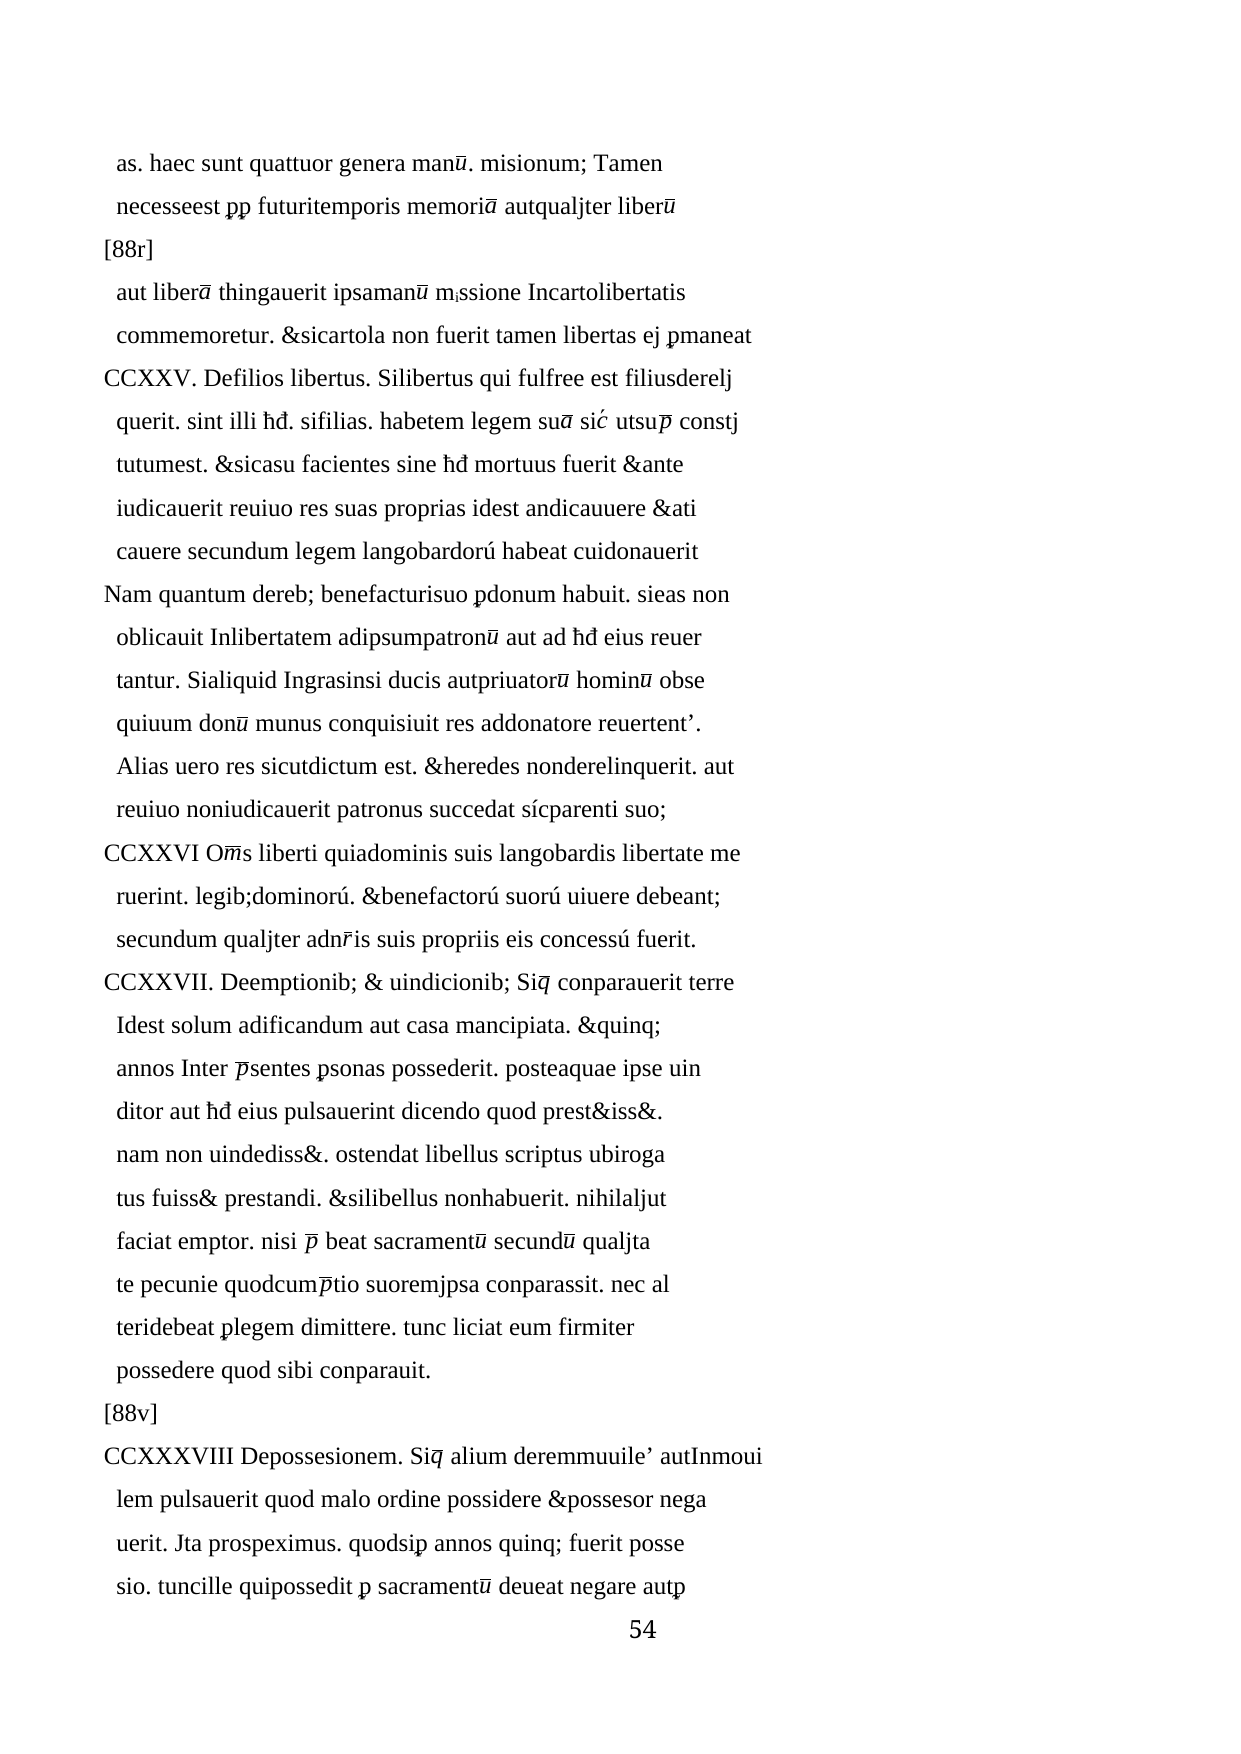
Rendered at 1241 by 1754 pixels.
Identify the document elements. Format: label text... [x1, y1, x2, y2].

text Alias uero res sicutdictum est. &heredes nonderelinquerit. aut [103, 751, 1211, 780]
text CCXXV. Defilios libertus. Silibertus qui fulfree est filiusderelj [103, 363, 1211, 392]
text ruerint. legib;dominorú. &benefactorú suorú uiuere debeant; [103, 881, 1211, 909]
text CCXXVI Os liberti quiadominis suis langobardis libertate me [103, 838, 1211, 866]
text CCXXVII. Deemptionib; & uindicionib; Si conparauerit terre [103, 967, 1211, 996]
text oblicauit Inlibertatem adipsumpatron aut ad ħđ eius reuer [103, 622, 1211, 651]
text as. haec sunt quattuor genera man. misionum; Tamen [103, 148, 1211, 176]
text commemoretur. &sicartola non fuerit tamen libertas ej ᵱmaneat [103, 320, 1211, 349]
text reuiuo noniudicauerit patronus succedat sícparenti suo; [103, 794, 1211, 823]
text faciat emptor. nisi beat sacrament secund qualjta [103, 1226, 1211, 1254]
text querit. sint illi ħđ. sifilias. habetem legem su si utsu constj [103, 406, 1211, 435]
text uerit. Jta prospeximus. quodsiᵱ annos quinq; fuerit posse [103, 1528, 1211, 1556]
text te pecunie quodcumtio suoremjpsa conparassit. nec al [103, 1269, 1211, 1298]
text [88r] [103, 234, 1211, 263]
text [88v] [103, 1398, 1211, 1427]
text nam non uindediss&. ostendat libellus scriptus ubiroga [103, 1139, 1211, 1168]
text Idest solum adificandum aut casa mancipiata. &quinq; [103, 1010, 1211, 1039]
text possedere quod sibi conparauit. [103, 1355, 1211, 1384]
text sio. tuncille quipossedit ᵱ sacrament deueat negare autᵱ [103, 1571, 1211, 1599]
text lem pulsauerit quod malo ordine possidere &possesor nega [103, 1484, 1211, 1513]
text Nam quantum dereb; benefacturisuo ᵱdonum habuit. sieas non [103, 579, 1211, 608]
text secundum qualjter adnis suis propriis eis concessú fuerit. [103, 924, 1211, 953]
text CCXXXVIII Depossesionem. Si alium deremmuuile’ autInmoui [103, 1441, 1211, 1470]
text tutumest. &sicasu facientes sine ħđ mortuus fuerit &ante [103, 449, 1211, 478]
text tantur. Sialiquid Ingrasinsi ducis autpriuator homin obse [103, 665, 1211, 694]
text teridebeat ᵱlegem dimittere. tunc liciat eum firmiter [103, 1312, 1211, 1341]
text ditor aut ħđ eius pulsauerint dicendo quod prest&iss&. [103, 1096, 1211, 1125]
text iudicauerit reuiuo res suas proprias idest andicauuere &ati [103, 493, 1211, 521]
text annos Inter sentes ᵱsonas possederit. posteaquae ipse uin [103, 1053, 1211, 1082]
text cauere secundum legem langobardorú habeat cuidonauerit [103, 536, 1211, 564]
text quiuum don munus conquisiuit res addonatore reuertent’. [103, 708, 1211, 737]
text necesseest ᵱᵱ futuritemporis memori autqualjter liber [103, 191, 1211, 219]
text tus fuiss& prestandi. &silibellus nonhabuerit. nihilaljut [103, 1183, 1211, 1211]
text aut liber thingauerit ipsaman missione Incartolibertatis [103, 277, 1211, 306]
